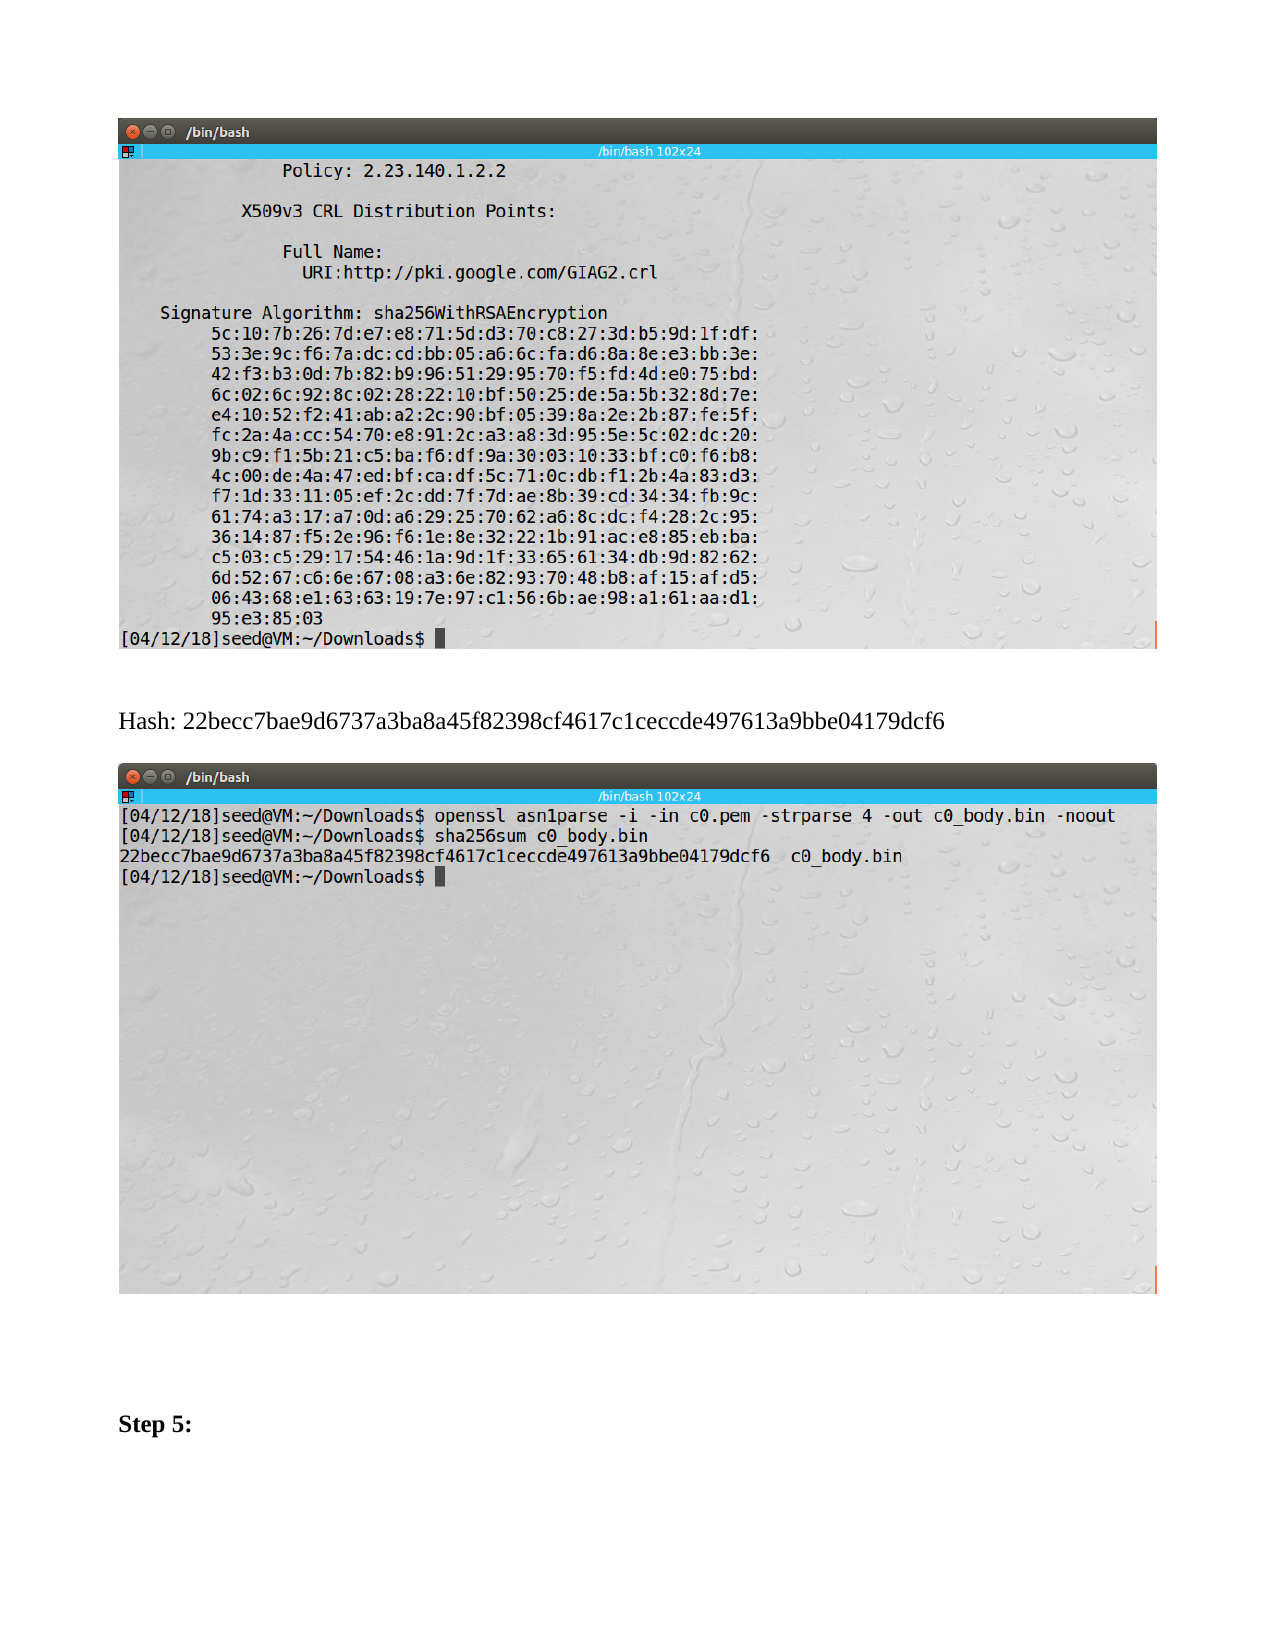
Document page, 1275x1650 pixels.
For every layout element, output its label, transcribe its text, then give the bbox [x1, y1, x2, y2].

picture [118, 118, 1157, 649]
text Step 5: [118, 1409, 1157, 1438]
picture [118, 763, 1157, 1294]
text Hash: 22becc7bae9d6737a3ba8a45f82398cf4617c1ceccde497613a9bbe04179dcf6 [118, 706, 1157, 735]
